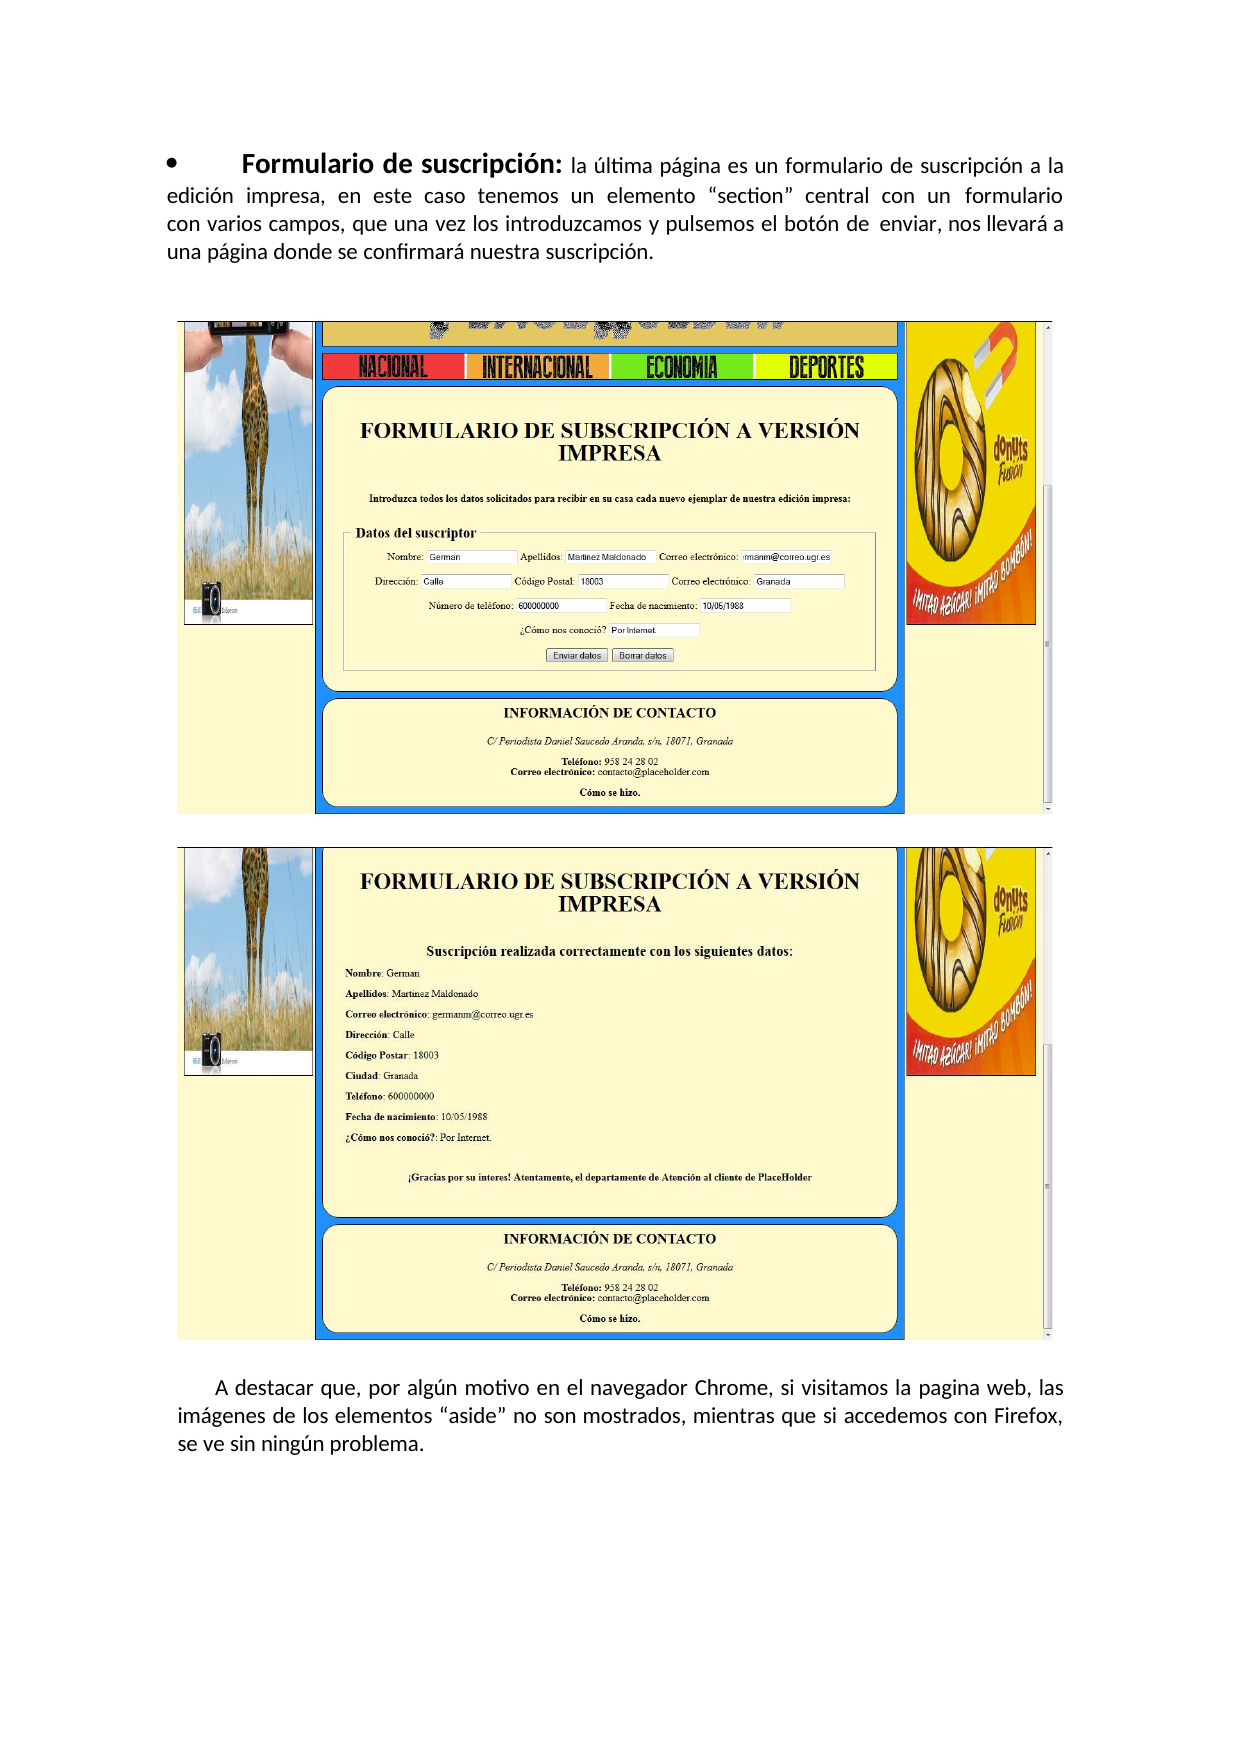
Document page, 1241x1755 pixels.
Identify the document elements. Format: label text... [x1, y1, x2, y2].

list Formulario de suscripción: la última página es un formulario de suscripción a la edición impresa, en este caso tenemos un elemento “section” central con un formulario con varios campos, que una vez los introduzcamos y pulsemos el botón de enviar, nos llevará a una página donde se confirmará nuestra suscripción. [167, 146, 1064, 265]
text A destacar que, por algún motivo en el navegador Chrome, si visitamos la pagina web, las imágenes de los elementos “aside” no son mostrados, mientras que si accedemos con Firefox, se ve sin ningún problema. [177, 1373, 1064, 1457]
